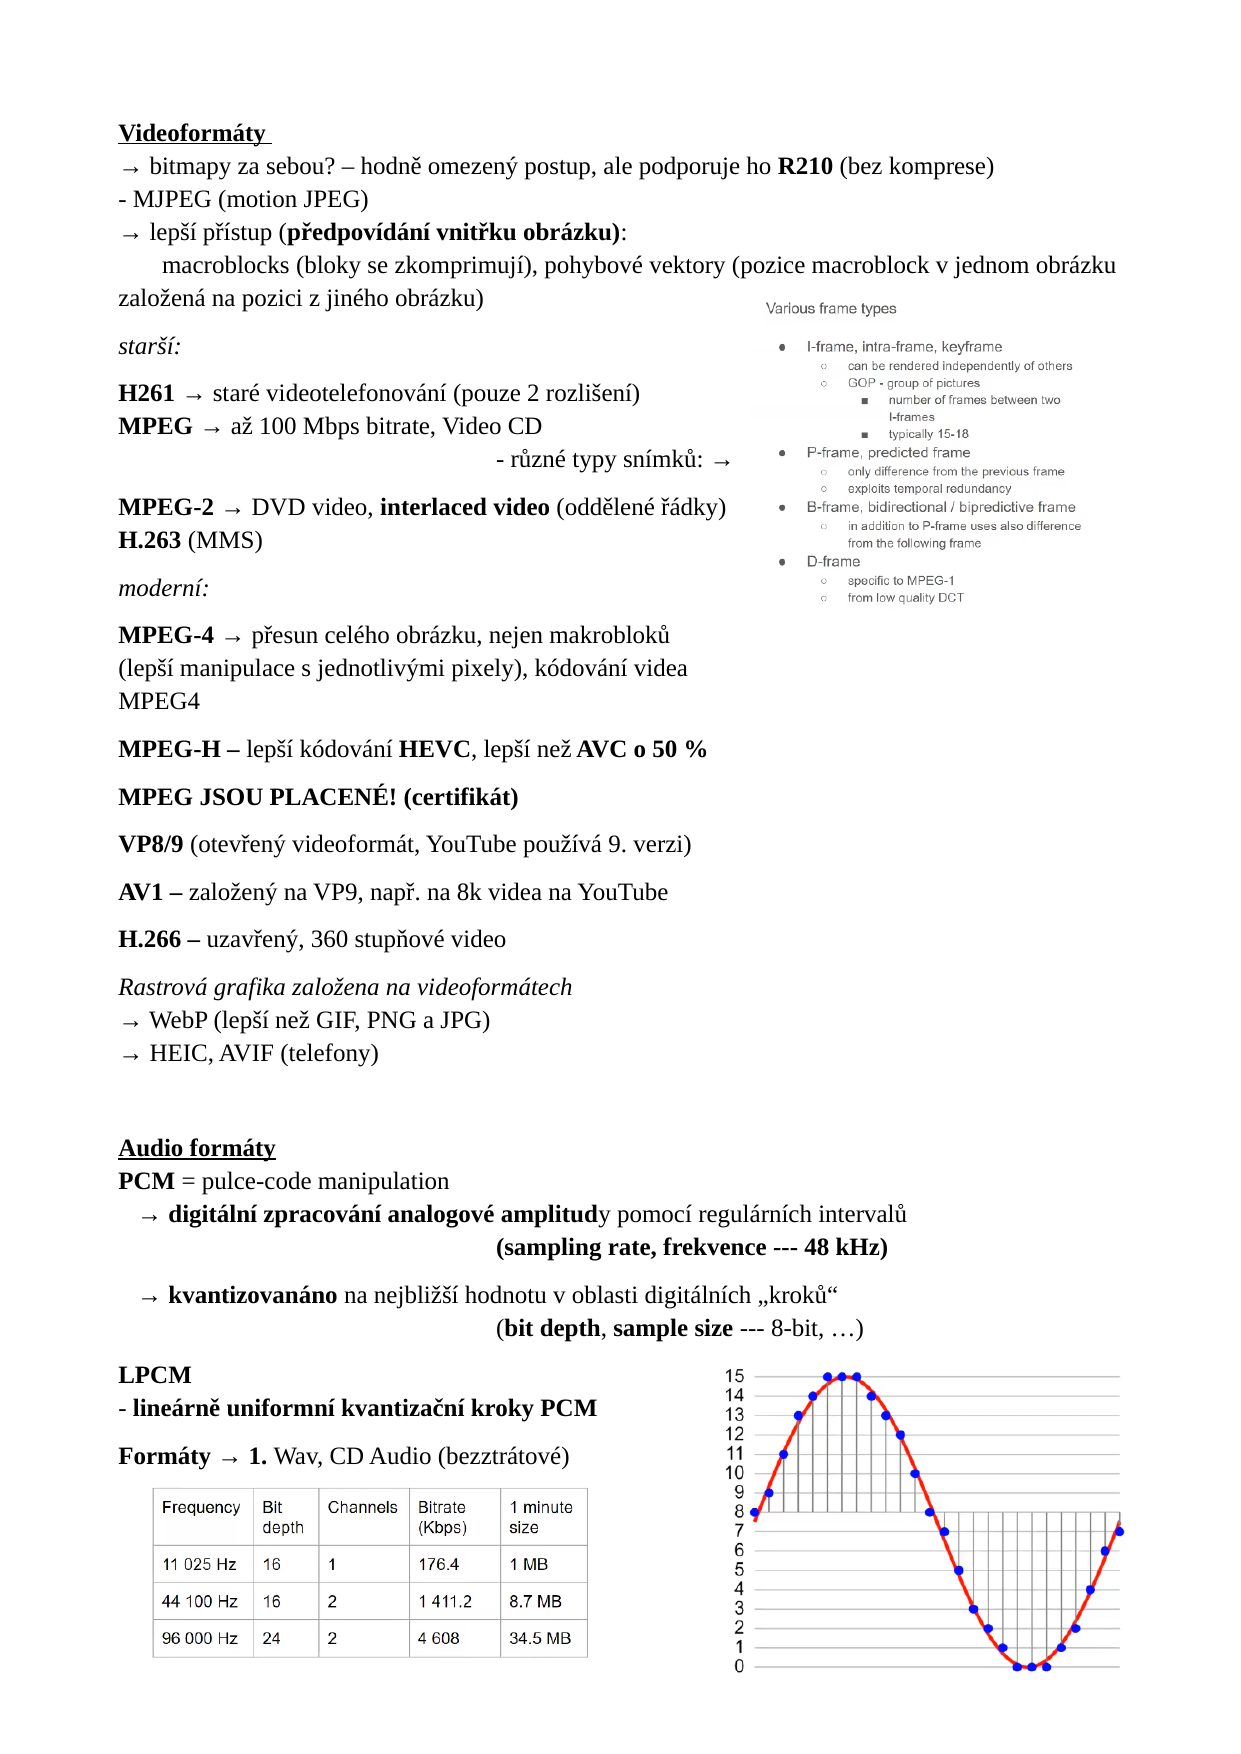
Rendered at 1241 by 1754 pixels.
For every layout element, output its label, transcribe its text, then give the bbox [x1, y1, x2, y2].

picture [750, 294, 1099, 628]
text [1099, 492, 1122, 554]
text Videoformáty → bitmapy za sebou? – hodně omezený postup, ale podporuje ho R210 (bez komprese) - MJPEG (motion JPEG) → lepší přístup (předpovídání vnitřku obrázku): macroblocks (bloky se zkomprimují), pohybové vektory (pozice macroblock v jednom obrázku založená na pozici z jiného obrázku) [118, 118, 1122, 312]
text Audio formáty PCM = pulce-code manipulation → digitální zpracování analogové amplitudy pomocí regulárních intervalů (sampling rate, frekvence --- 48 kHz) [118, 1133, 1122, 1261]
text MPEG-H – lepší kódování HEVC, lepší než AVC o 50 % [118, 734, 1122, 763]
text [1099, 573, 1122, 601]
text H261 → staré videotelefonování (pouze 2 rozlišení) MPEG → až 100 Mbps bitrate, Video CD - různé typy snímků: → [118, 378, 750, 473]
picture [151, 1480, 601, 1667]
text Formáty → 1. Wav, CD Audio (bezztrátové) [118, 1441, 713, 1470]
text MPEG-2 → DVD video, interlaced video (oddělené řádky) H.263 (MMS) [118, 492, 750, 554]
picture [713, 1361, 1131, 1681]
text starší: [118, 331, 750, 359]
text MPEG JSOU PLACENÉ! (certifikát) [118, 782, 1122, 810]
text H.266 – uzavřený, 360 stupňové video [118, 924, 1122, 953]
text → kvantizovanáno na nejbližší hodnotu v oblasti digitálních „kroků“ (bit depth, sample size --- 8-bit, …) [118, 1280, 1122, 1342]
text moderní: [118, 573, 750, 601]
text Rastrová grafika založena na videoformátech → WebP (lepší než GIF, PNG a JPG) → HEIC, AVIF (telefony) [118, 972, 1122, 1067]
text AV1 – založený na VP9, např. na 8k videa na YouTube [118, 877, 1122, 906]
text VP8/9 (otevřený videoformát, YouTube používá 9. verzi) [118, 829, 1122, 858]
text LPCM - lineárně uniformní kvantizační kroky PCM [118, 1361, 713, 1422]
text [1099, 331, 1122, 359]
text MPEG-4 → přesun celého obrázku, nejen makrobloků (lepší manipulace s jednotlivými pixely), kódování videa MPEG4 [118, 620, 1122, 715]
